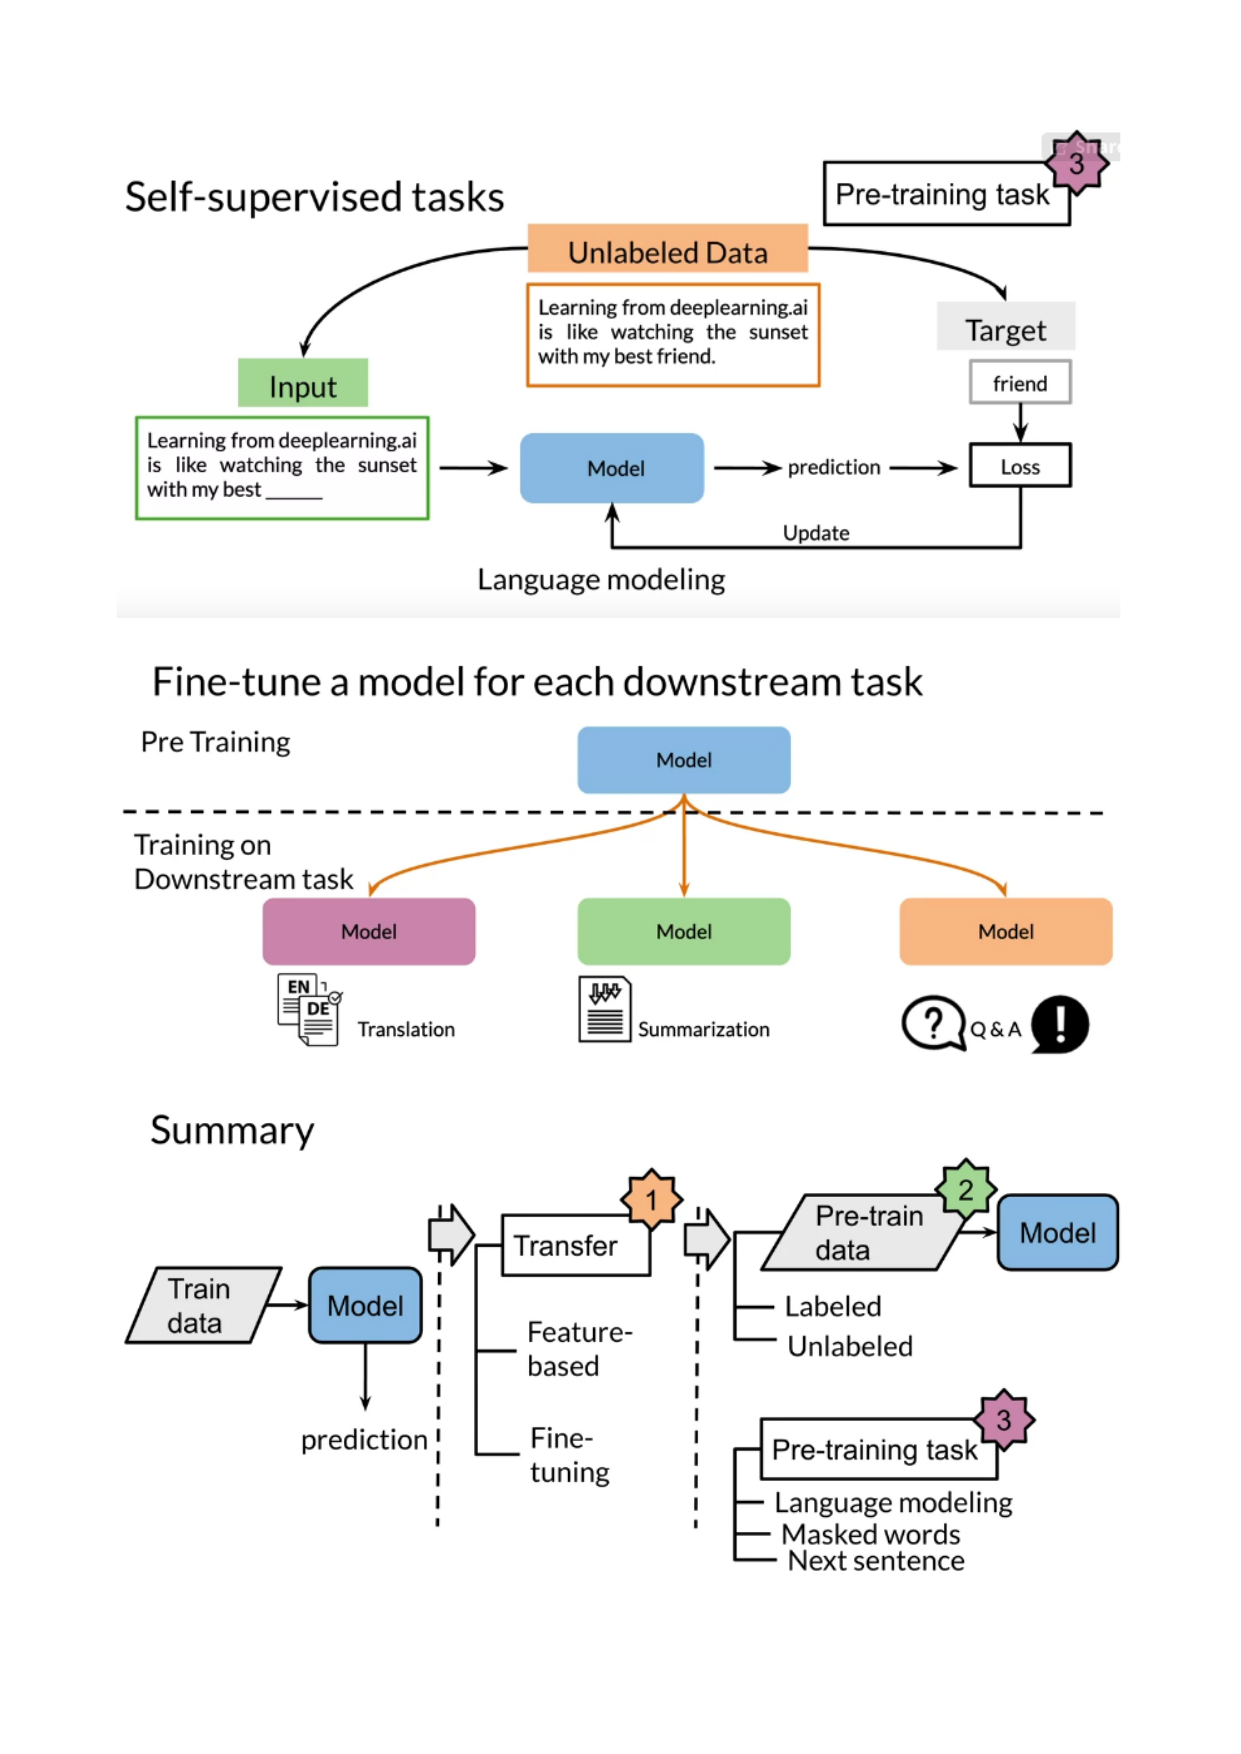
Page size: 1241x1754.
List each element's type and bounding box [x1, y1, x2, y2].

picture [118, 646, 1123, 1079]
picture [118, 1107, 1123, 1586]
picture [116, 117, 1121, 618]
